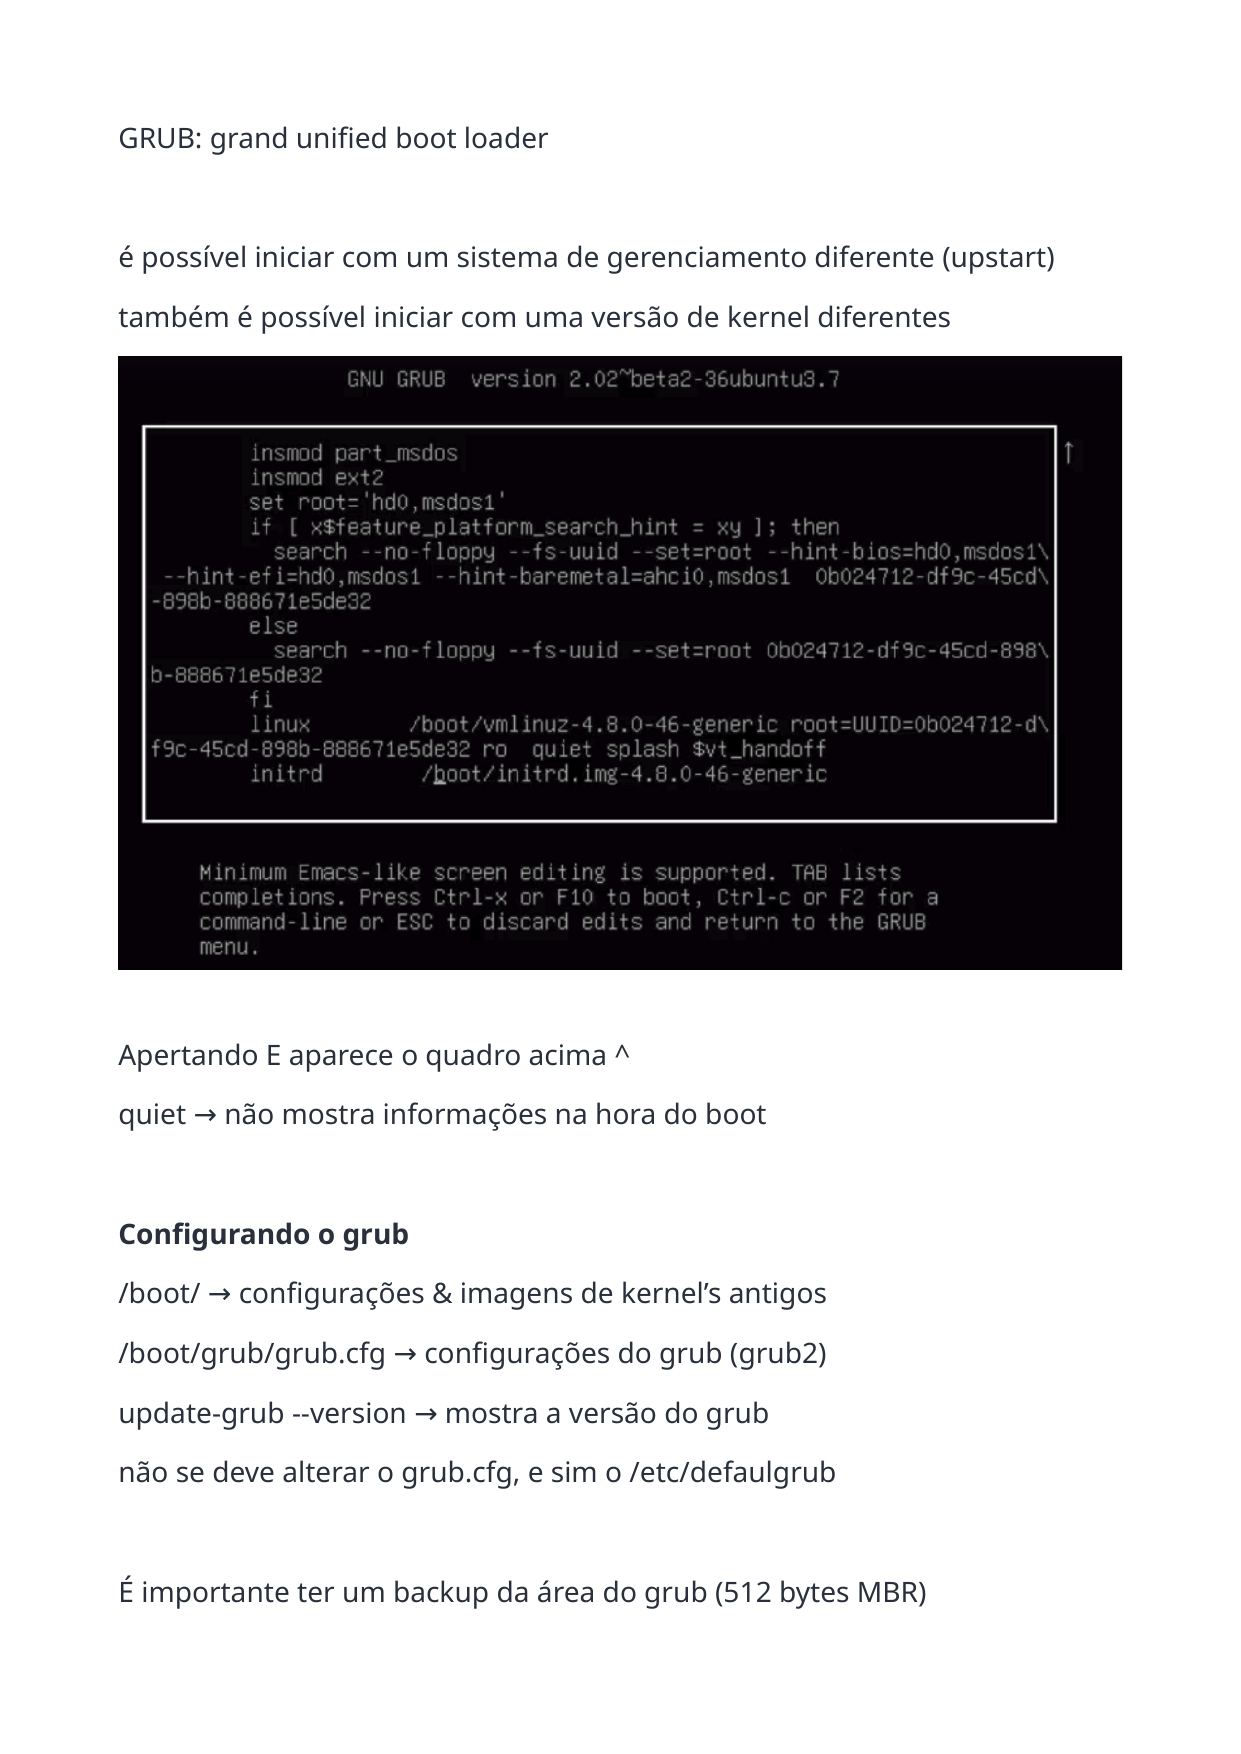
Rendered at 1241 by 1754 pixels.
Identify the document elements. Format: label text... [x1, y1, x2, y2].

text update-grub --version → mostra a versão do grub [118, 1393, 1122, 1431]
text /boot/ → configurações & imagens de kernel’s antigos [118, 1274, 1122, 1312]
text Apertando E aparece o quadro acima ^ [118, 1035, 1122, 1073]
text também é possível iniciar com uma versão de kernel diferentes [118, 297, 1122, 336]
picture [118, 356, 1123, 970]
text /boot/grub/grub.cfg → configurações do grub (grub2) [118, 1333, 1122, 1372]
text quiet → não mostra informações na hora do boot [118, 1094, 1122, 1133]
text É importante ter um backup da área do grub (512 bytes MBR) [118, 1572, 1122, 1610]
text Configurando o grub [118, 1214, 1122, 1252]
text não se deve alterar o grub.cfg, e sim o /etc/defaulgrub [118, 1453, 1122, 1491]
text GRUB: grand unified boot loader [118, 118, 1122, 156]
text é possível iniciar com um sistema de gerenciamento diferente (upstart) [118, 237, 1122, 276]
